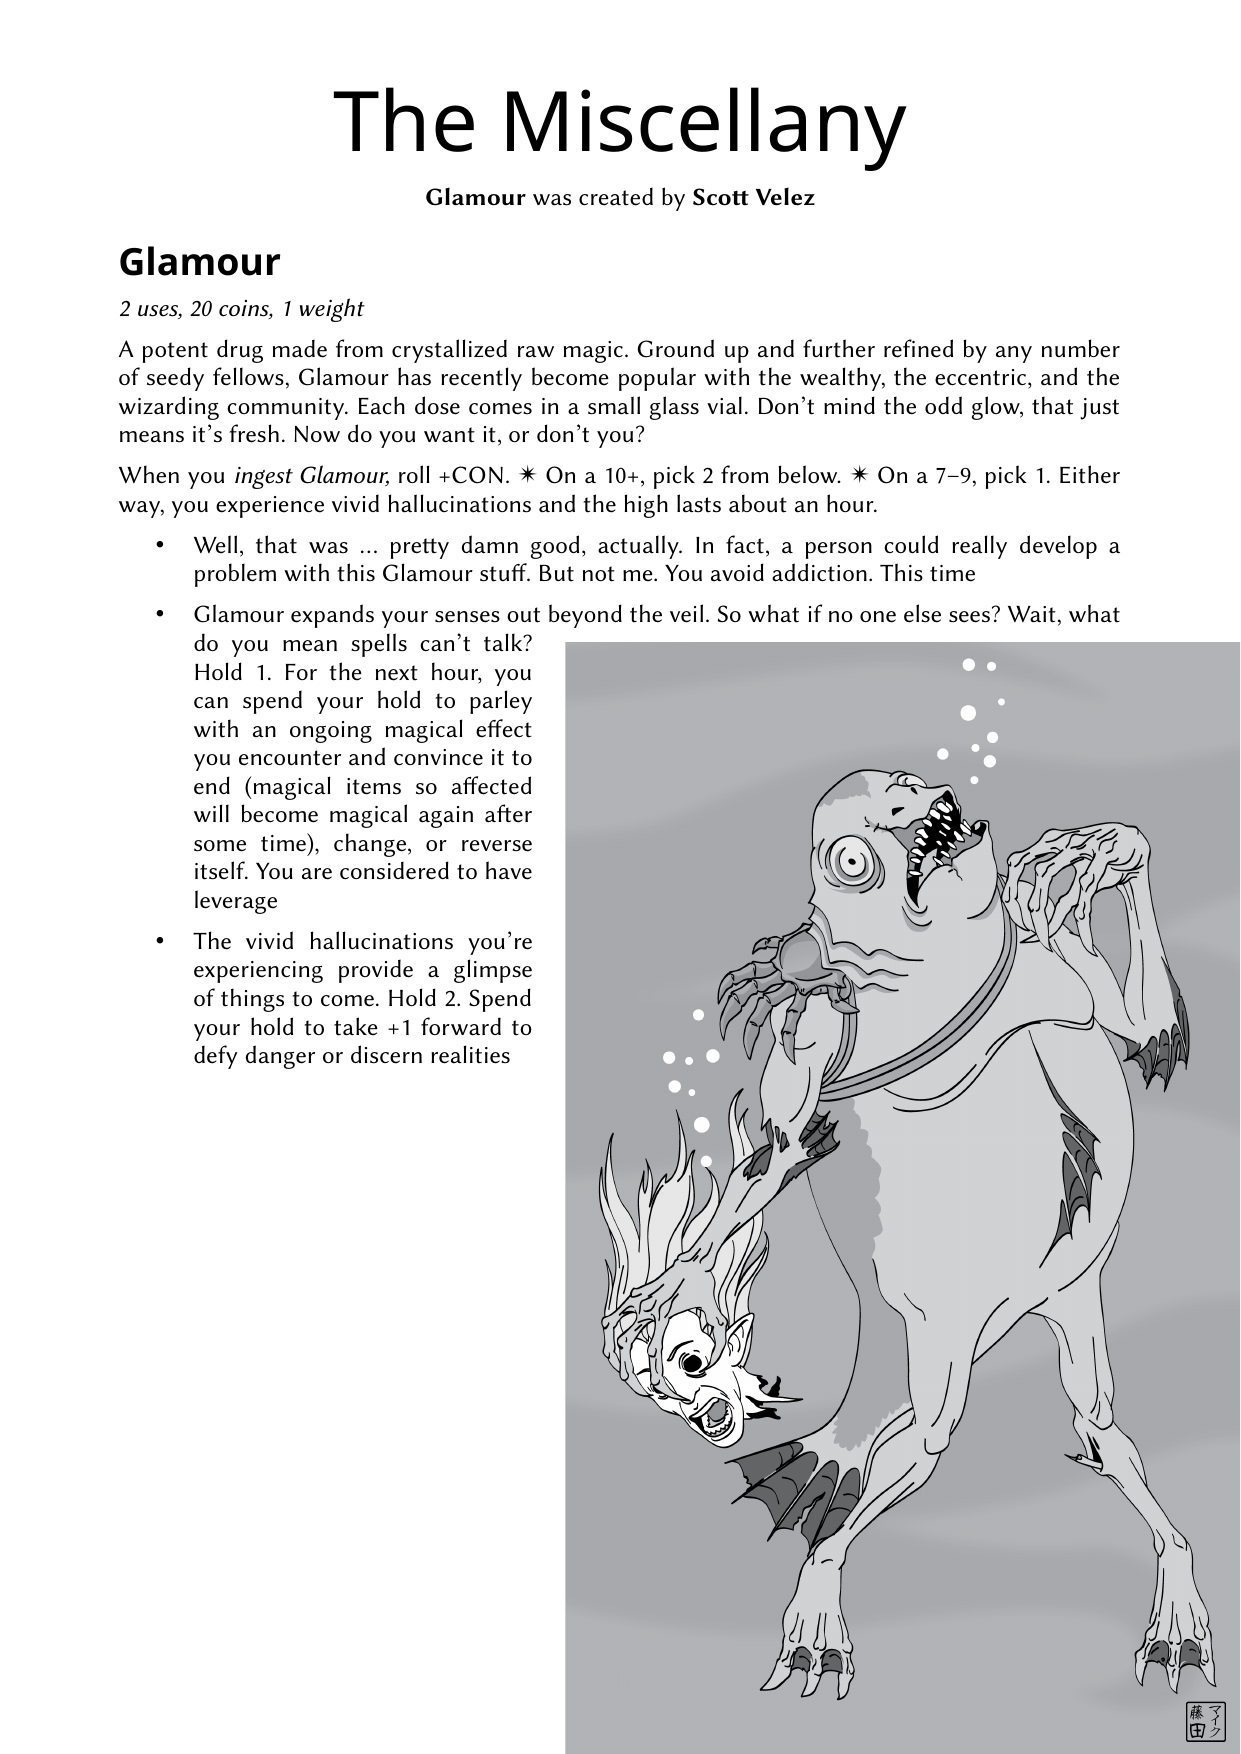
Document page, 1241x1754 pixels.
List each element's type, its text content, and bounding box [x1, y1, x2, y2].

list Well, that was … pretty damn good, actually. In fact, a person could really develop a problem with this Glamour stuff. But not me. You avoid addiction. This time [156, 531, 1122, 588]
picture [533, 642, 1241, 1754]
text When you ingest Glamour, roll +CON. ✴ On a 10+, pick 2 from below. ✴ On a 7–9, pick 1. Either way, you experience vivid hallucinations and the high lasts about an hour. [118, 461, 1122, 518]
subtitle Glamour [118, 235, 1122, 286]
subtitle The Miscellany [118, 63, 1122, 176]
list Glamour expands your senses out beyond the veil. So what if no one else sees? Wait, what do you mean spells can’t talk? Hold 1. For the next hour, you can spend your hold to parley with an ongoing magical effect you encounter and convince it to end (magical items so affected will become magical again after some time), change, or reverse itself. You are considered to have leverage [156, 600, 1122, 914]
text 2 uses, 20 coins, 1 weight [118, 293, 1122, 322]
text A potent drug made from crystallized raw magic. Ground up and further refined by any number of seedy fellows, Glamour has recently become popular with the wealthy, the eccentric, and the wizarding community. Each dose comes in a small glass vial. Don’t mind the odd glow, that just means it’s fresh. Now do you want it, or don’t you? [118, 334, 1122, 449]
list The vivid hallucinations you’re experiencing provide a glimpse of things to come. Hold 2. Spend your hold to take +1 forward to defy danger or discern realities [156, 927, 533, 1069]
text Glamour was created by Scott Velez [118, 183, 1122, 212]
